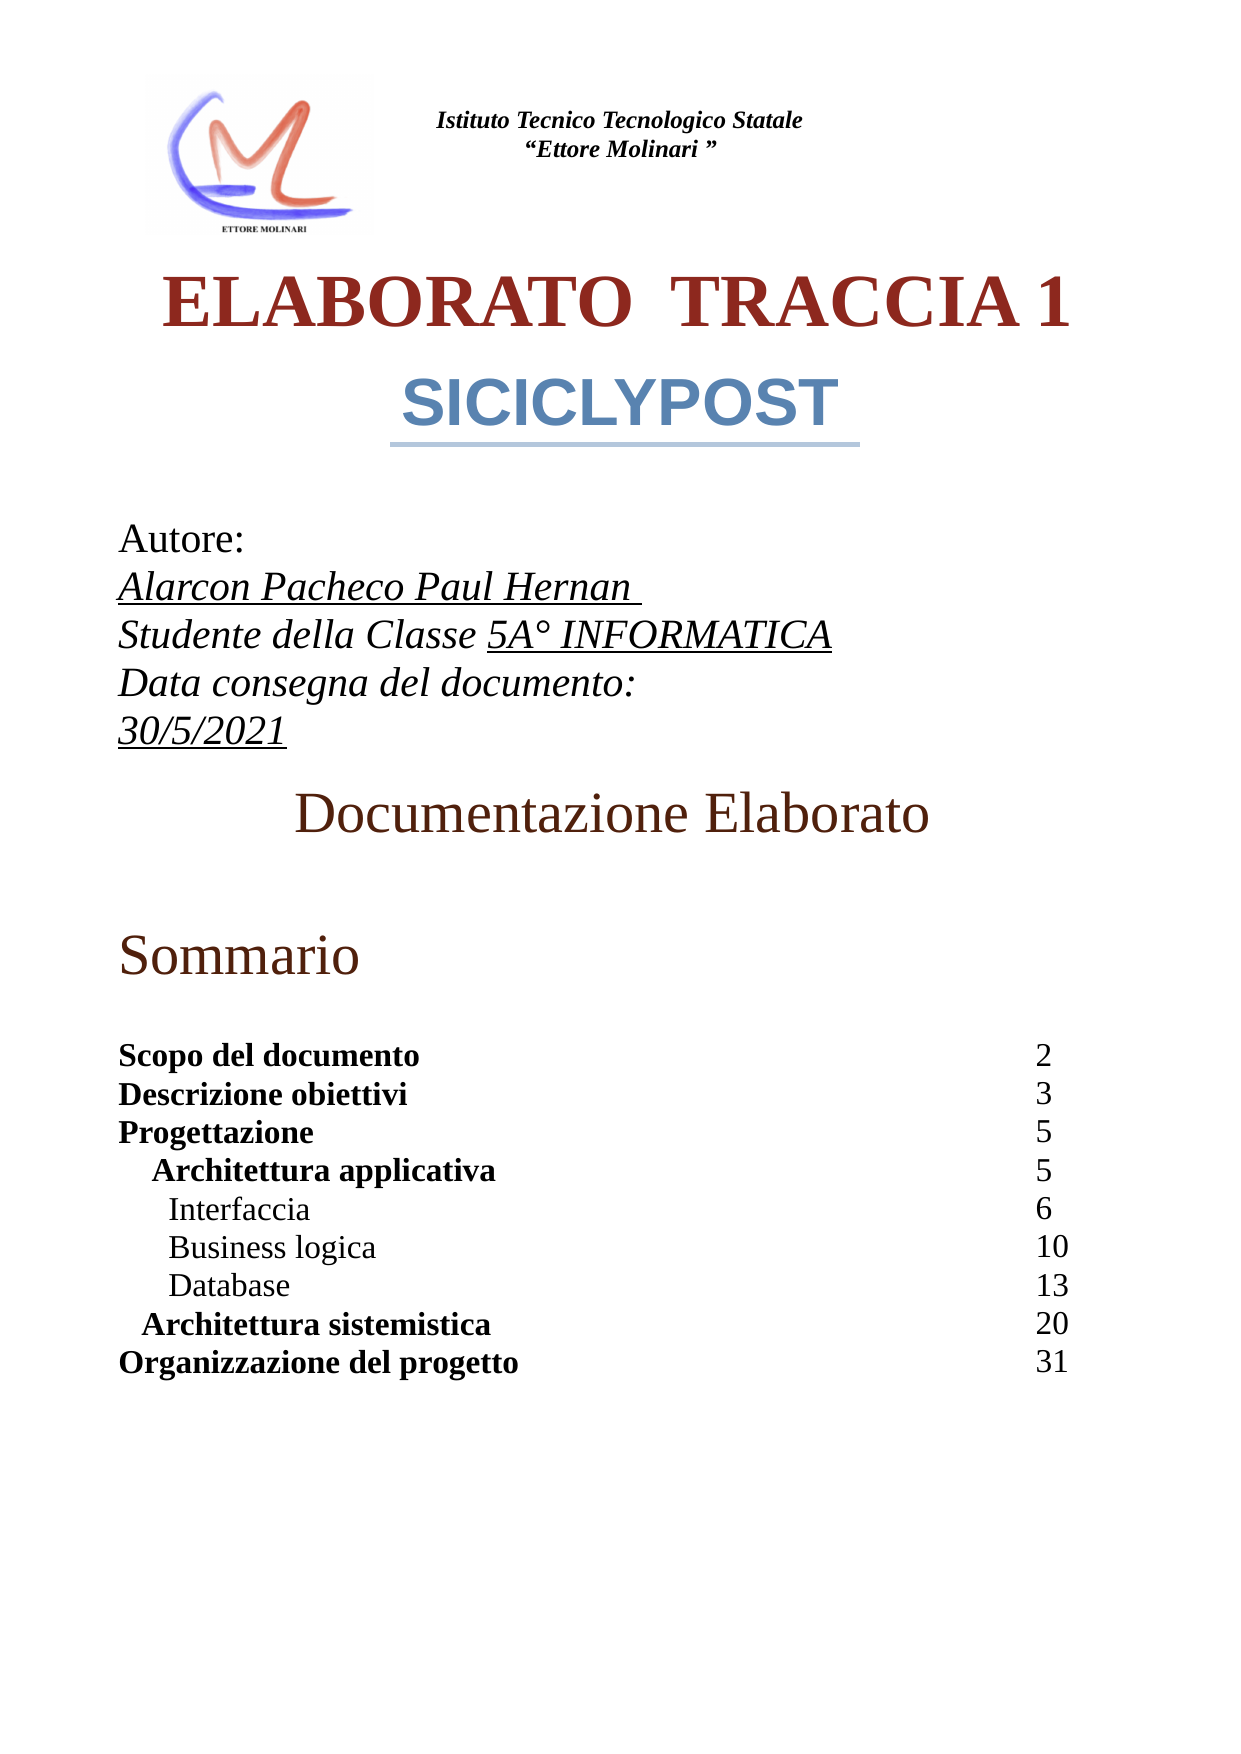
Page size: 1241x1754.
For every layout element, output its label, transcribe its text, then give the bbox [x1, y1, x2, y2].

text Scopo del documento [118, 1036, 1035, 1074]
text Interfaccia [118, 1189, 1035, 1227]
text Descrizione obiettivi [118, 1074, 1035, 1112]
text Progettazione [118, 1112, 1035, 1151]
text Organizzazione del progetto [118, 1342, 1035, 1381]
text Database [118, 1266, 1035, 1304]
text Business logica [118, 1227, 1035, 1266]
text Architettura sistemistica [118, 1304, 1035, 1342]
text Architettura applicativa [118, 1151, 1035, 1189]
picture [145, 74, 374, 234]
